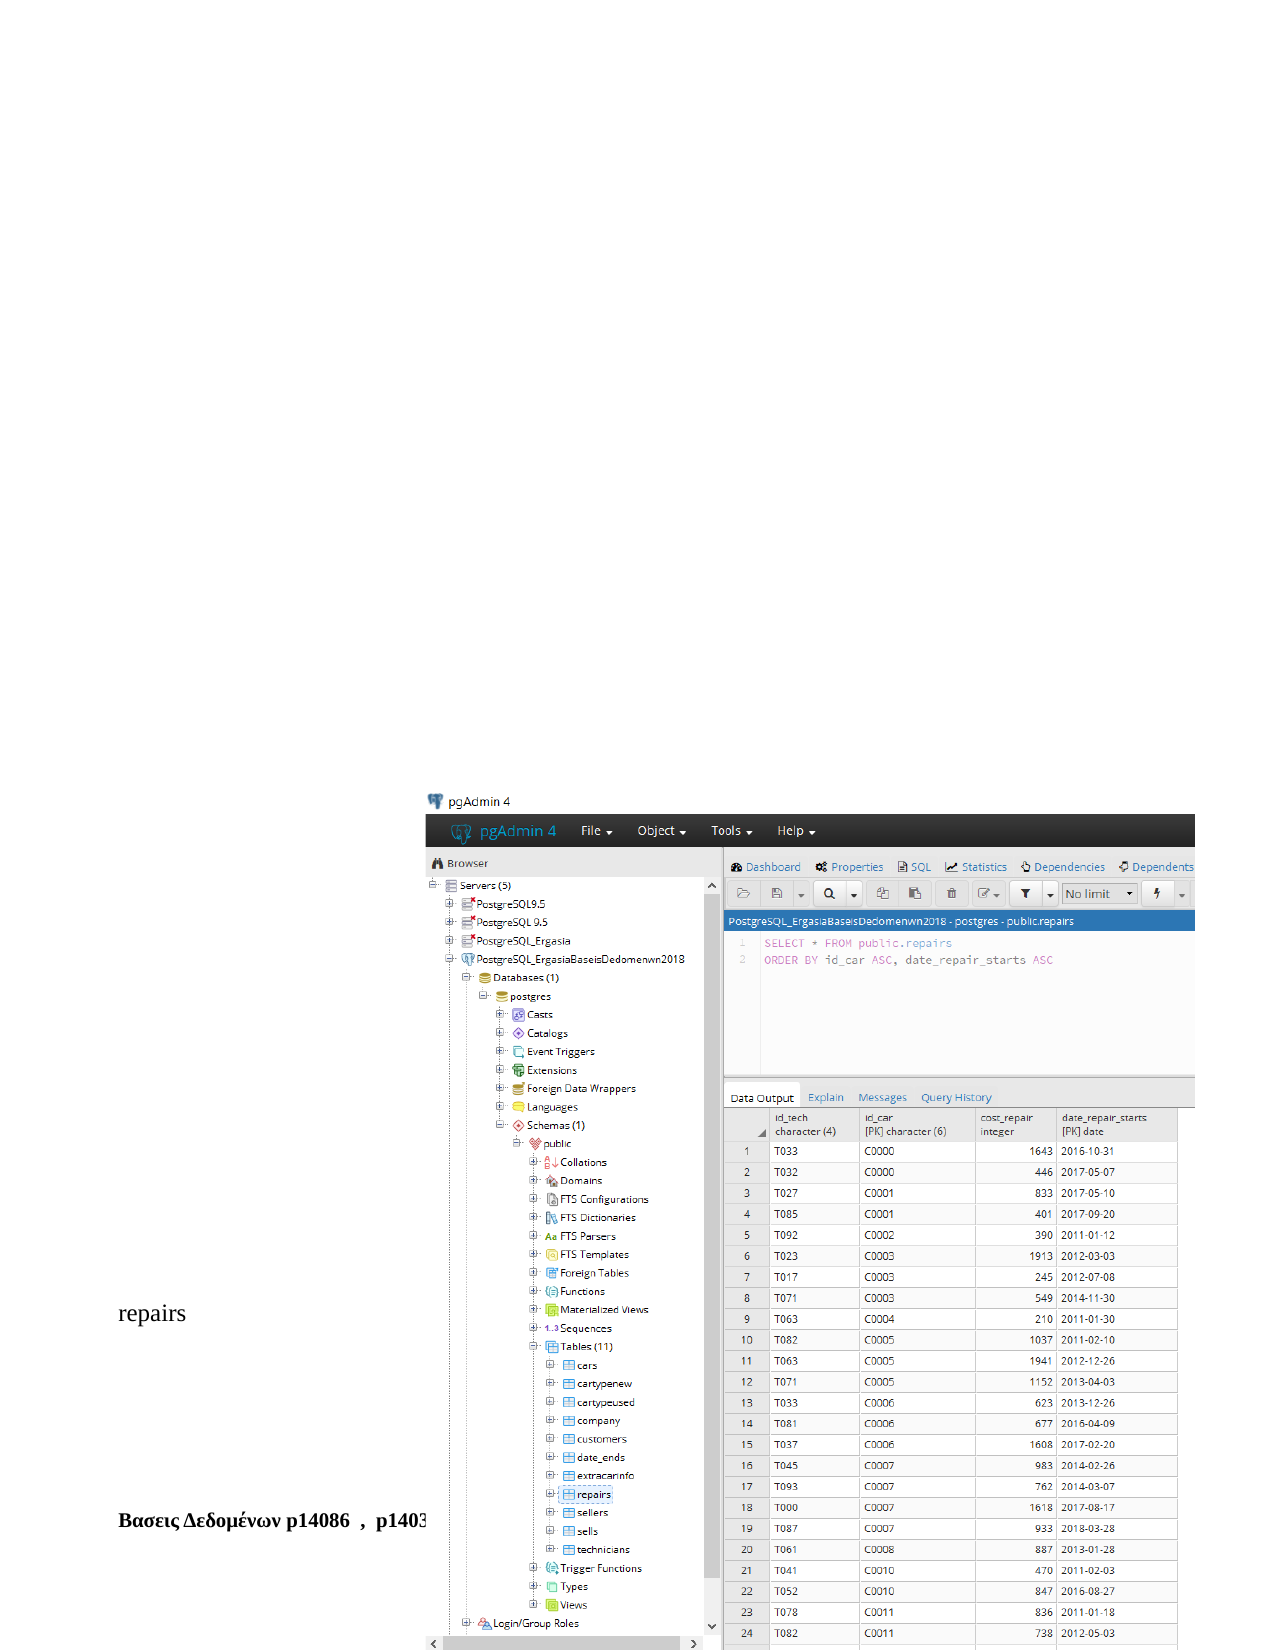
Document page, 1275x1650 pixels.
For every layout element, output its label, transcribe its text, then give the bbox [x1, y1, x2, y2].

text repairs [118, 1298, 425, 1326]
picture [425, 789, 1195, 1650]
